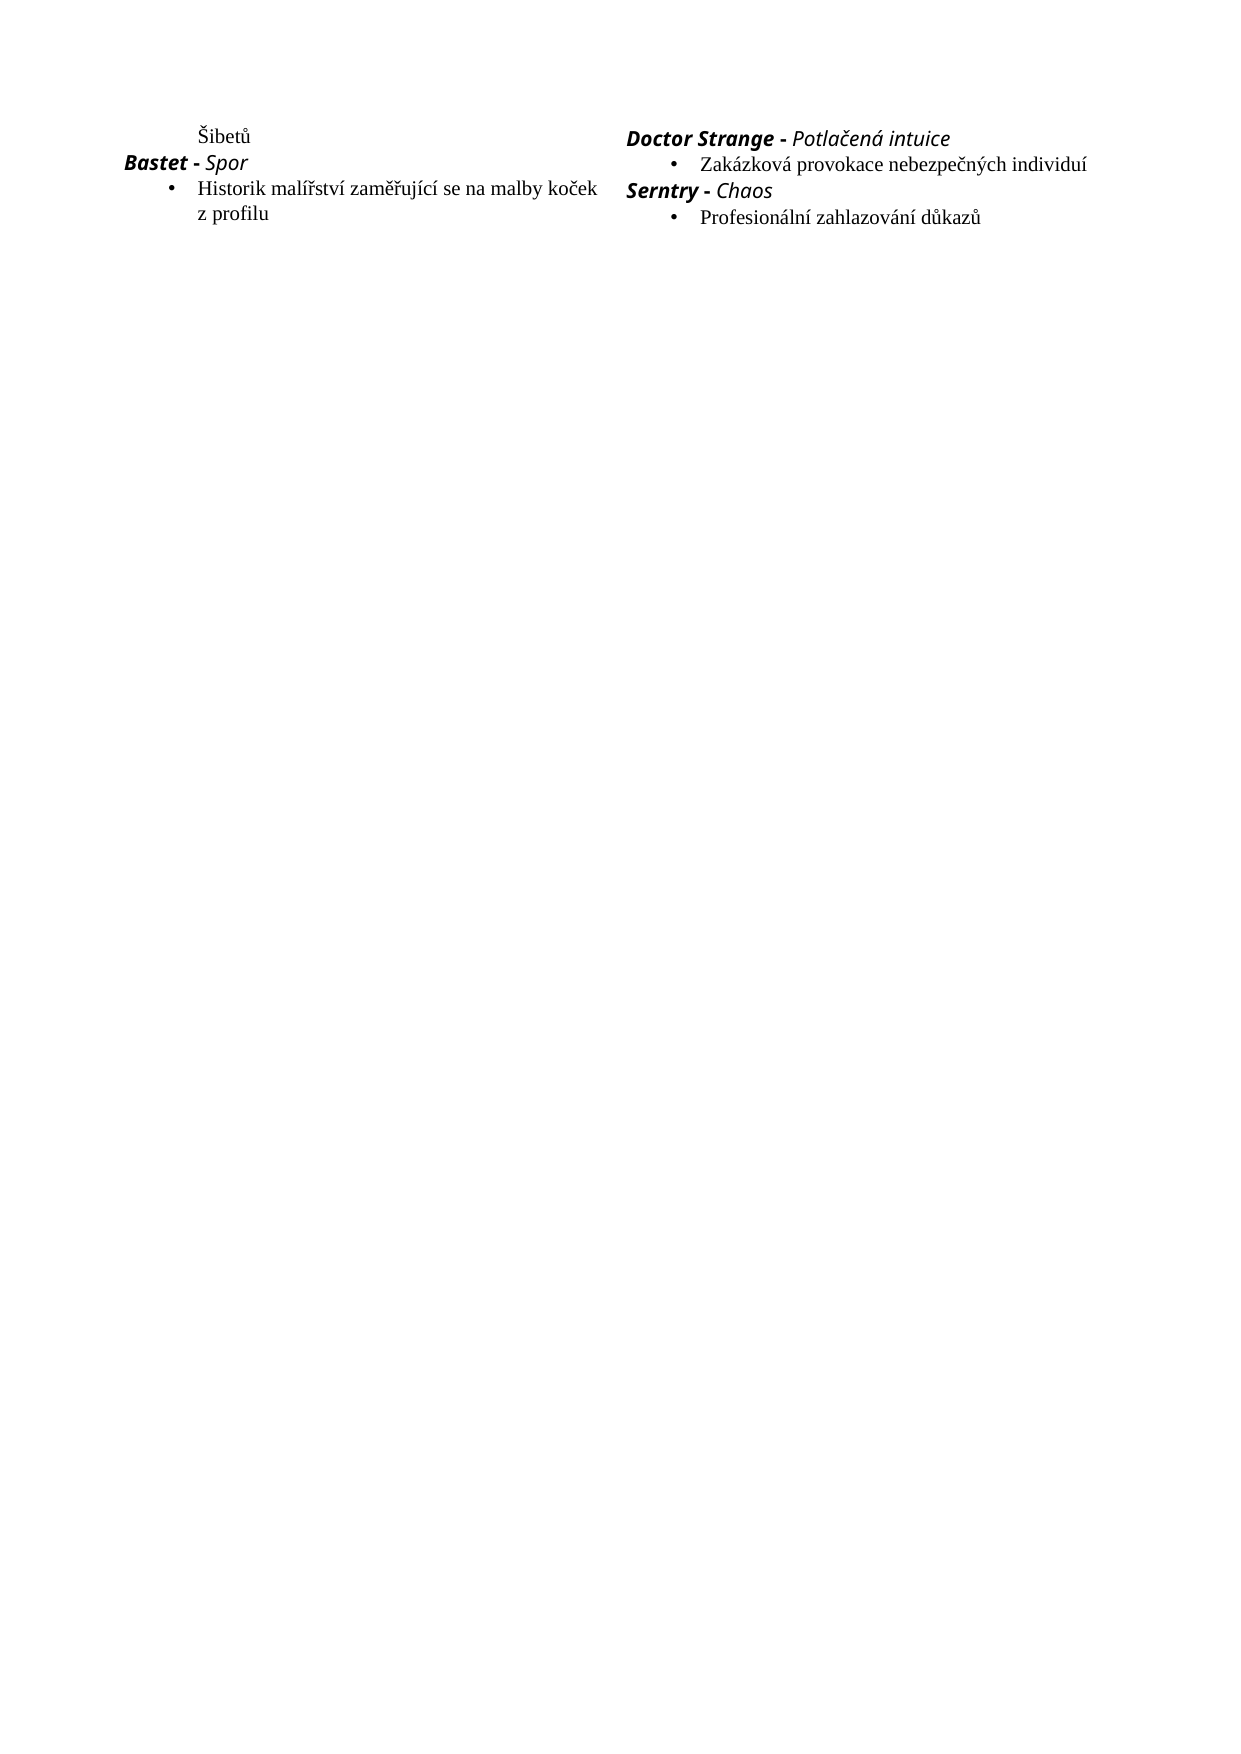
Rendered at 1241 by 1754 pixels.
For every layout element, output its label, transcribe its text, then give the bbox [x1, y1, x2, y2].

table_cell Doctor Strange - Potlačená intuice Zakázková provokace nebezpečných individuí Serntry - Chaos Profesionální zahlazování důkazů [621, 118, 1122, 234]
table_cell Šibetů Bastet - Spor Historik malířství zaměřující se na malby koček z profilu [118, 118, 621, 234]
